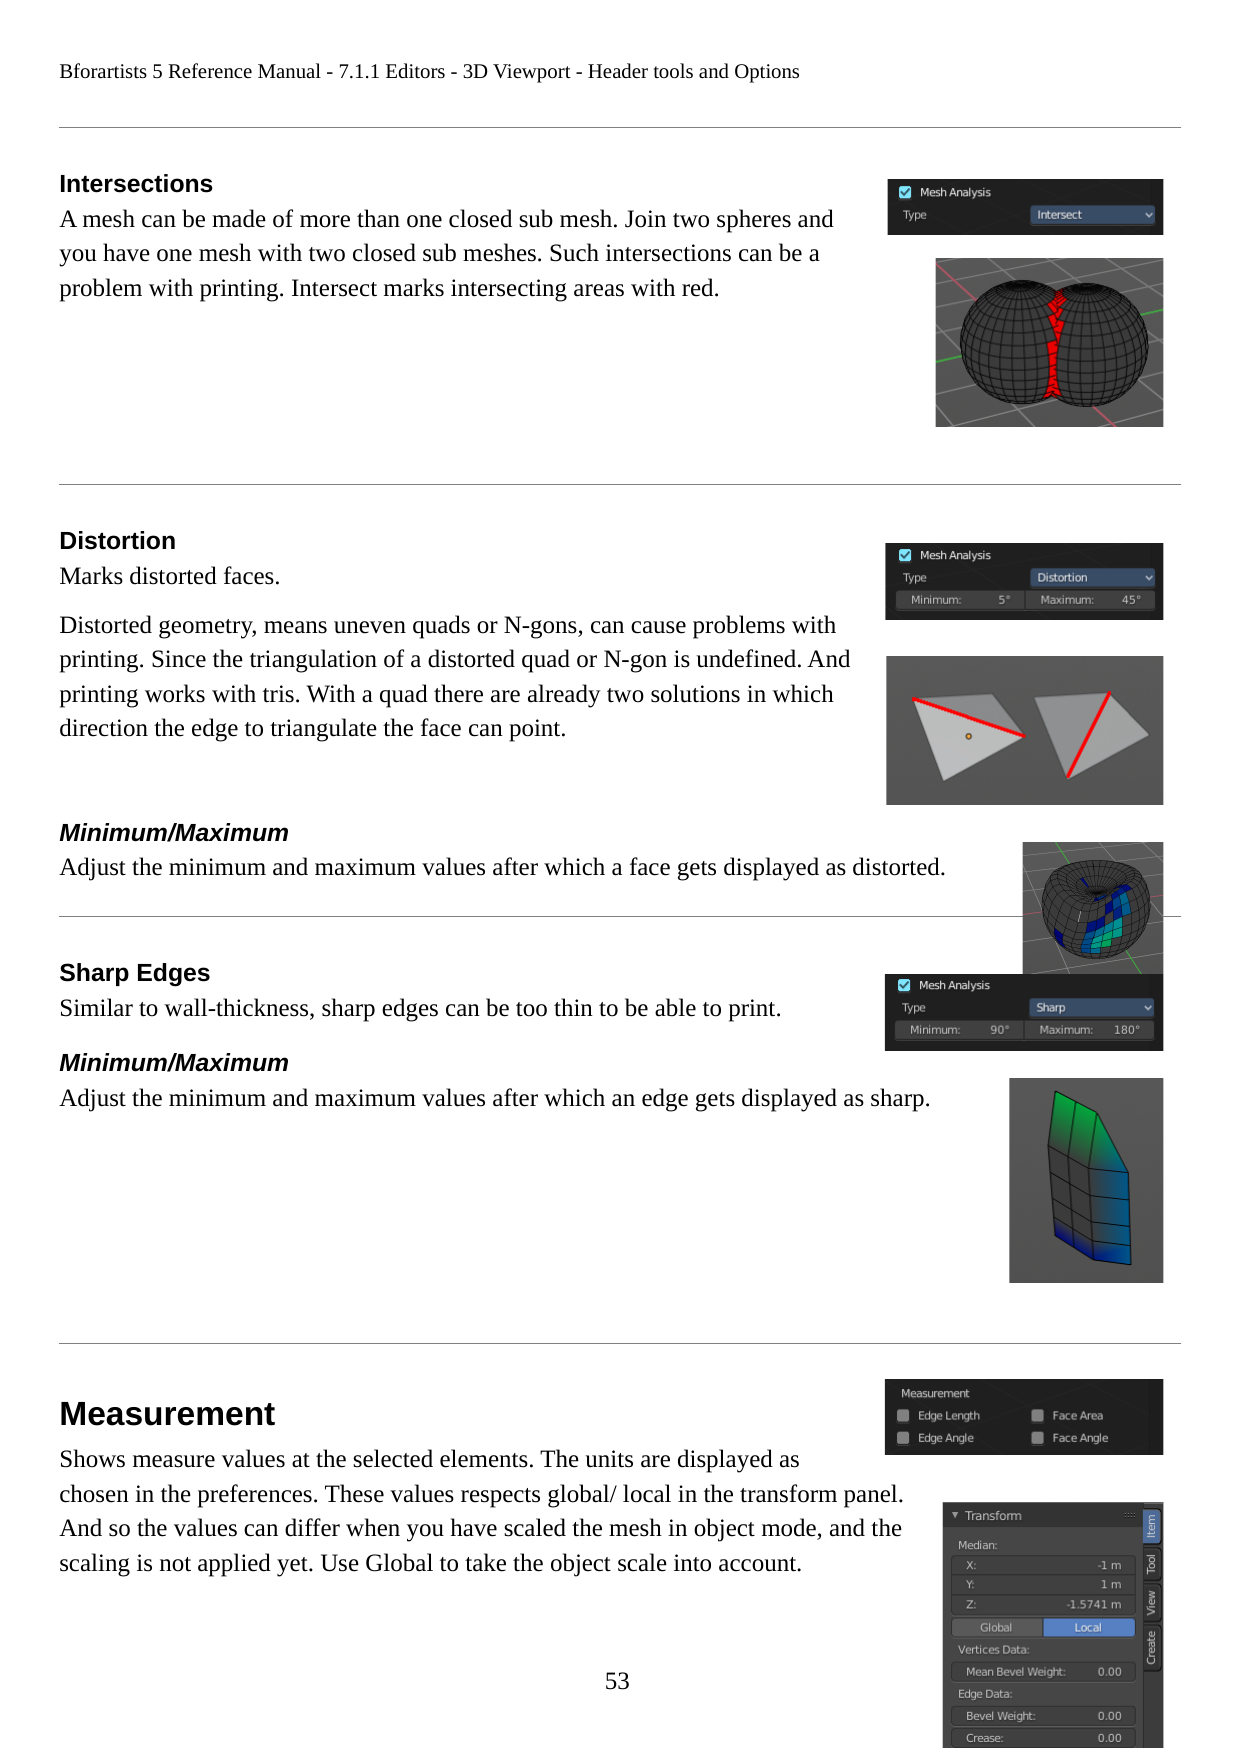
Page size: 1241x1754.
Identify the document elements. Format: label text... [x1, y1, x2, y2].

text A mesh can be made of more than one closed sub mesh. Join two spheres and you have one mesh with two closed sub meshes. Such intersections can be a problem with printing. Intersect marks intersecting areas with red. [59, 204, 1181, 302]
text Marks distorted faces. [59, 561, 885, 589]
text [1164, 561, 1181, 589]
picture [1009, 1078, 1164, 1283]
subtitle Measurement [59, 1393, 884, 1432]
subtitle [1164, 958, 1181, 987]
text Similar to wall-thickness, sharp edges can be too thin to be able to print. [59, 993, 884, 1022]
picture [942, 1502, 1164, 1748]
text Adjust the minimum and maximum values after which a face gets displayed as distorted. [59, 852, 1022, 881]
picture [887, 179, 1164, 235]
picture [935, 258, 1164, 427]
picture [884, 842, 1164, 1051]
subtitle Minimum/Maximum [59, 818, 1181, 846]
text Shows measure values at the selected elements. The units are displayed as chosen in the preferences. These values respects global/ local in the transform panel. And so the values can differ when you have scaled the mesh in object mode, and the scaling is not applied yet. Use Global to take the object scale into account. [59, 1444, 1181, 1577]
subtitle [1164, 1393, 1181, 1432]
text Adjust the minimum and maximum values after which an edge gets displayed as sharp. [59, 1083, 1009, 1112]
subtitle Intersections [59, 169, 1181, 198]
subtitle Distortion [59, 526, 1181, 554]
subtitle Minimum/Maximum [59, 1048, 1181, 1077]
picture [885, 543, 1164, 620]
text Distorted geometry, means uneven quads or N-gons, can cause problems with printing. Since the triangulation of a distorted quad or N-gon is undefined. And printing works with tris. With a quad there are already two solutions in which direction the edge to triangulate the face can point. [59, 610, 1181, 742]
picture [886, 656, 1164, 805]
subtitle Sharp Edges [59, 958, 1022, 987]
